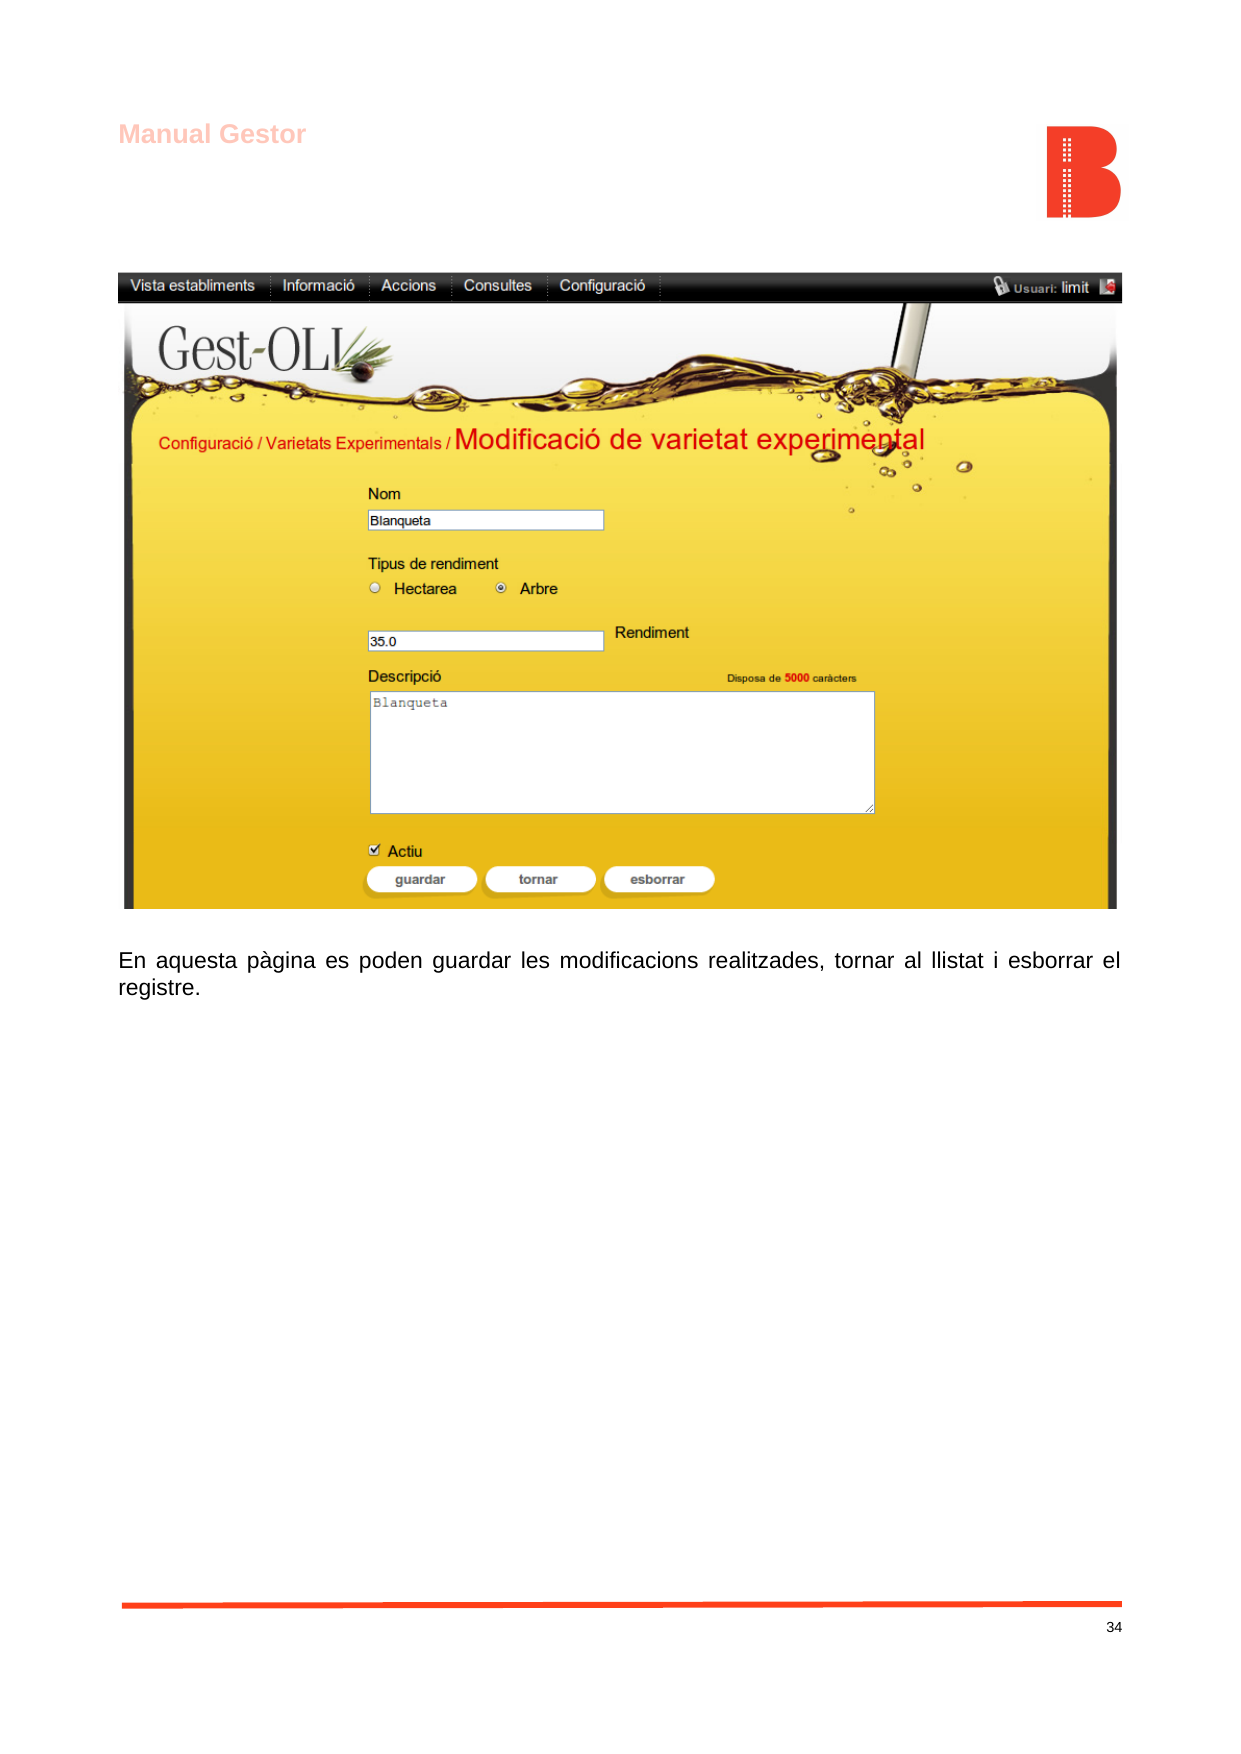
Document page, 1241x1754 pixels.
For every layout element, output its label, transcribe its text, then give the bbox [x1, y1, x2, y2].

picture [1036, 124, 1130, 221]
text En aquesta pàgina es poden guardar les modificacions realitzades, tornar al llistat i esborrar el registre. [118, 947, 1122, 1000]
picture [118, 272, 1123, 909]
